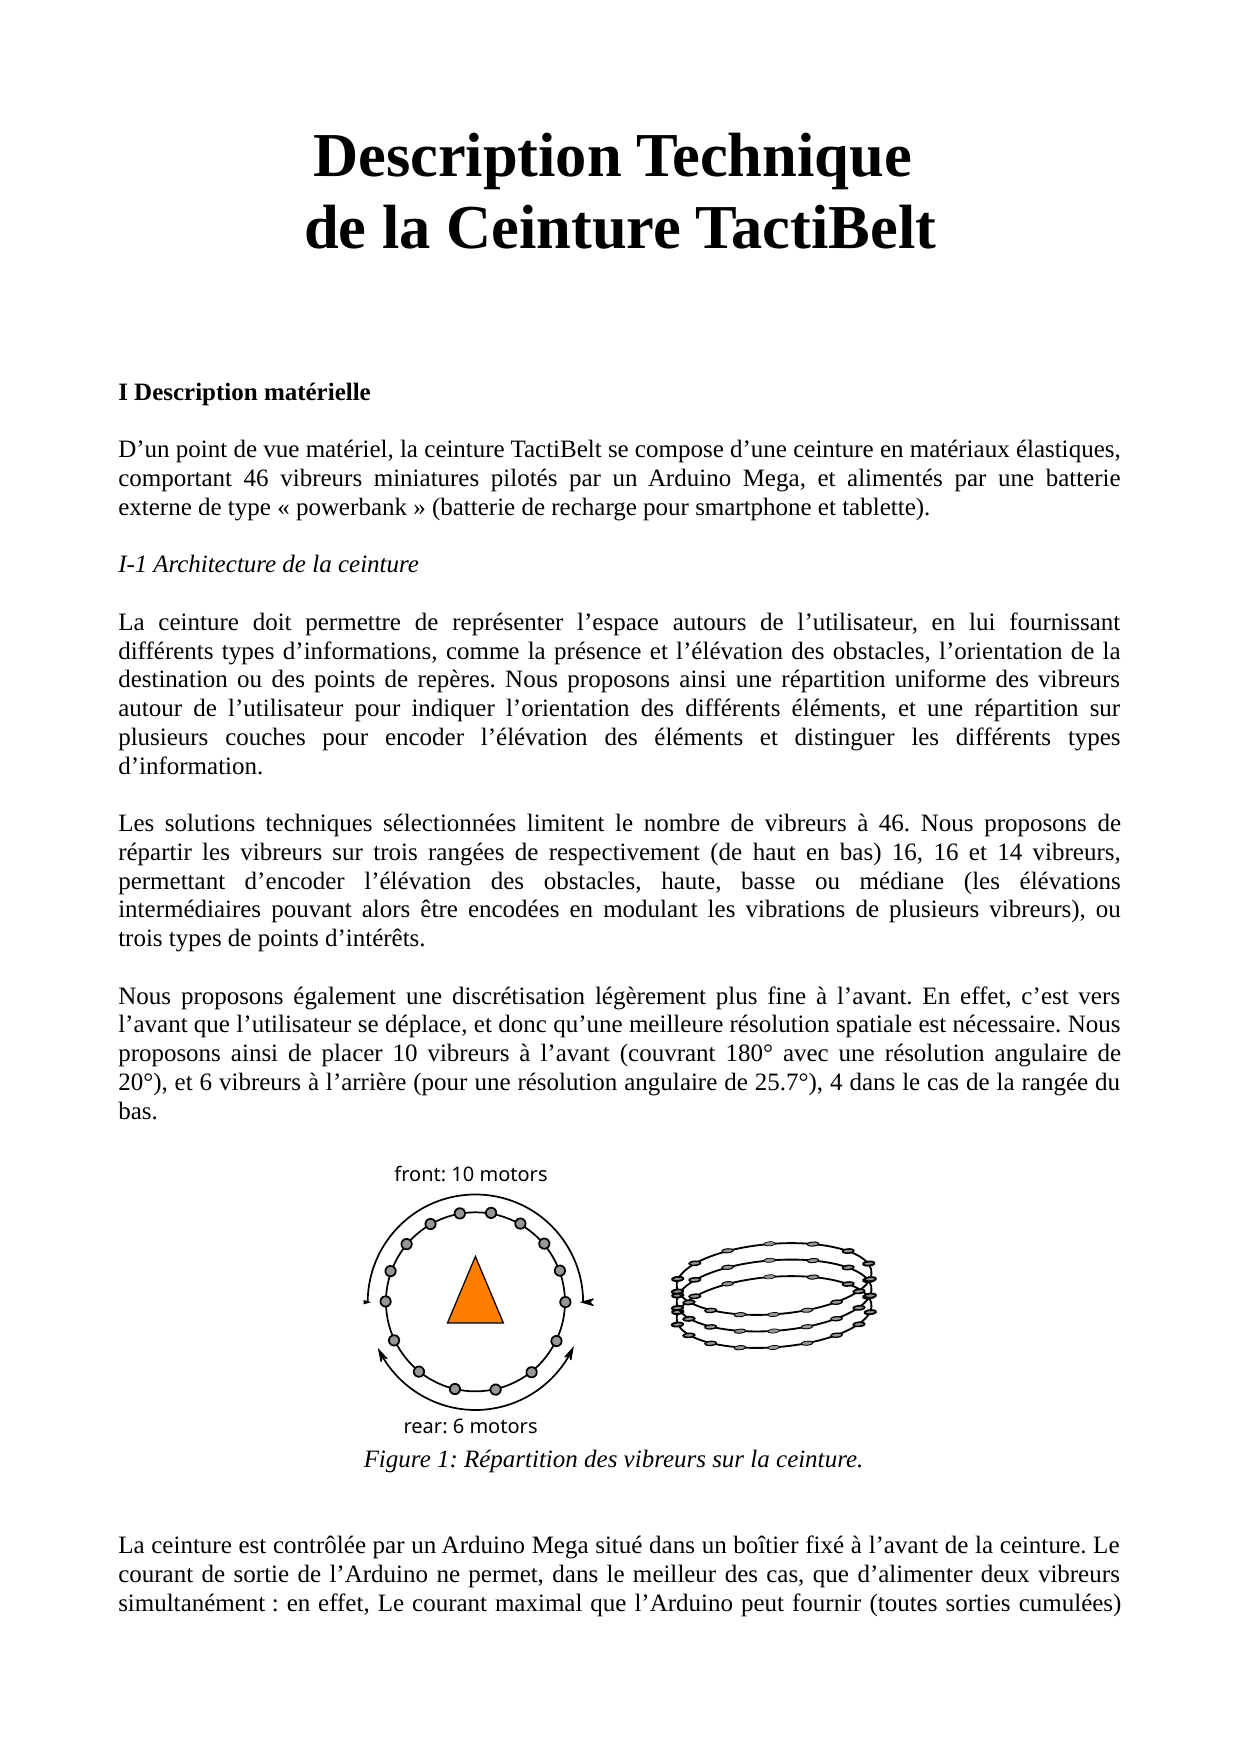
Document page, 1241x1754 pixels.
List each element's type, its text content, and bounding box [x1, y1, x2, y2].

text I Description matérielle [118, 377, 1122, 406]
text Les solutions techniques sélectionnées limitent le nombre de vibreurs à 46. Nous proposons de répartir les vibreurs sur trois rangées de respectivement (de haut en bas) 16, 16 et 14 vibreurs, permettant d’encoder l’élévation des obstacles, haute, basse ou médiane (les élévations intermédiaires pouvant alors être encodées en modulant les vibrations de plusieurs vibreurs), ou trois types de points d’intérêts. [118, 808, 1122, 952]
text D’un point de vue matériel, la ceinture TactiBelt se compose d’une ceinture en matériaux élastiques, comportant 46 vibreurs miniatures pilotés par un Arduino Mega, et alimentés par une batterie externe de type « powerbank » (batterie de recharge pour smartphone et tablette). [118, 434, 1122, 521]
text La ceinture est contrôlée par un Arduino Mega situé dans un boîtier fixé à l’avant de la ceinture. Le courant de sortie de l’Arduino ne permet, dans le meilleur des cas, que d’alimenter deux vibreurs simultanément : en effet, Le courant maximal que l’Arduino peut fournir (toutes sorties cumulées) [118, 1530, 1122, 1617]
text de la Ceinture TactiBelt [118, 190, 1122, 262]
text Nous proposons également une discrétisation légèrement plus fine à l’avant. En effet, c’est vers l’avant que l’utilisateur se déplace, et donc qu’une meilleure résolution spatiale est nécessaire. Nous proposons ainsi de placer 10 vibreurs à l’avant (couvrant 180° avec une résolution angulaire de 20°), et 6 vibreurs à l’arrière (pour une résolution angulaire de 25.7°), 4 dans le cas de la rangée du bas. [118, 981, 1122, 1124]
text I-1 Architecture de la ceinture [118, 549, 1122, 578]
text Figure 1: Répartition des vibreurs sur la ceinture. [363, 1166, 877, 1473]
text La ceinture doit permettre de représenter l’espace autours de l’utilisateur, en lui fournissant différents types d’informations, comme la présence et l’élévation des obstacles, l’orientation de la destination ou des points de repères. Nous proposons ainsi une répartition uniforme des vibreurs autour de l’utilisateur pour indiquer l’orientation des différents éléments, et une répartition sur plusieurs couches pour encoder l’élévation des éléments et distinguer les différents types d’information. [118, 607, 1122, 779]
text Description Technique [118, 118, 1122, 190]
